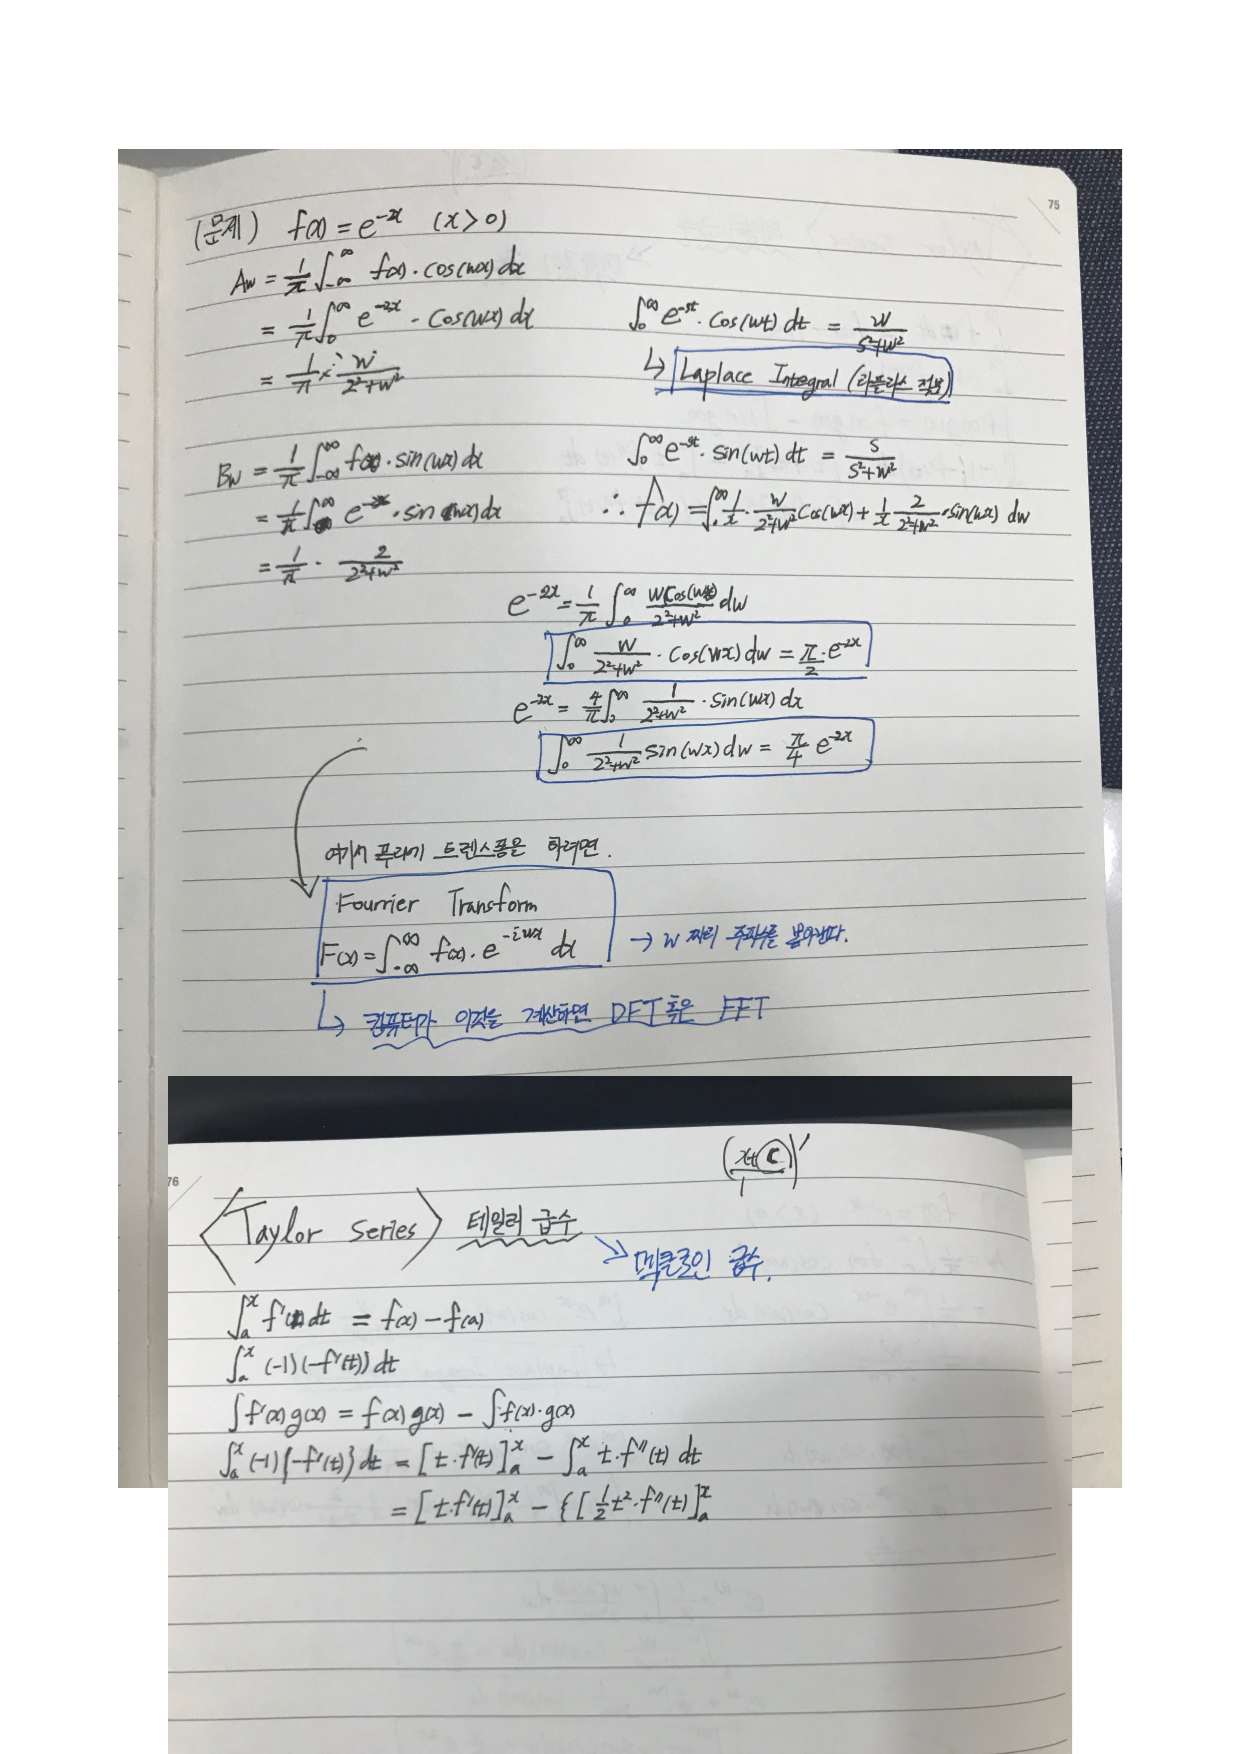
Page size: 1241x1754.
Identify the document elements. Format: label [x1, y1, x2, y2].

picture [118, 149, 1123, 1754]
